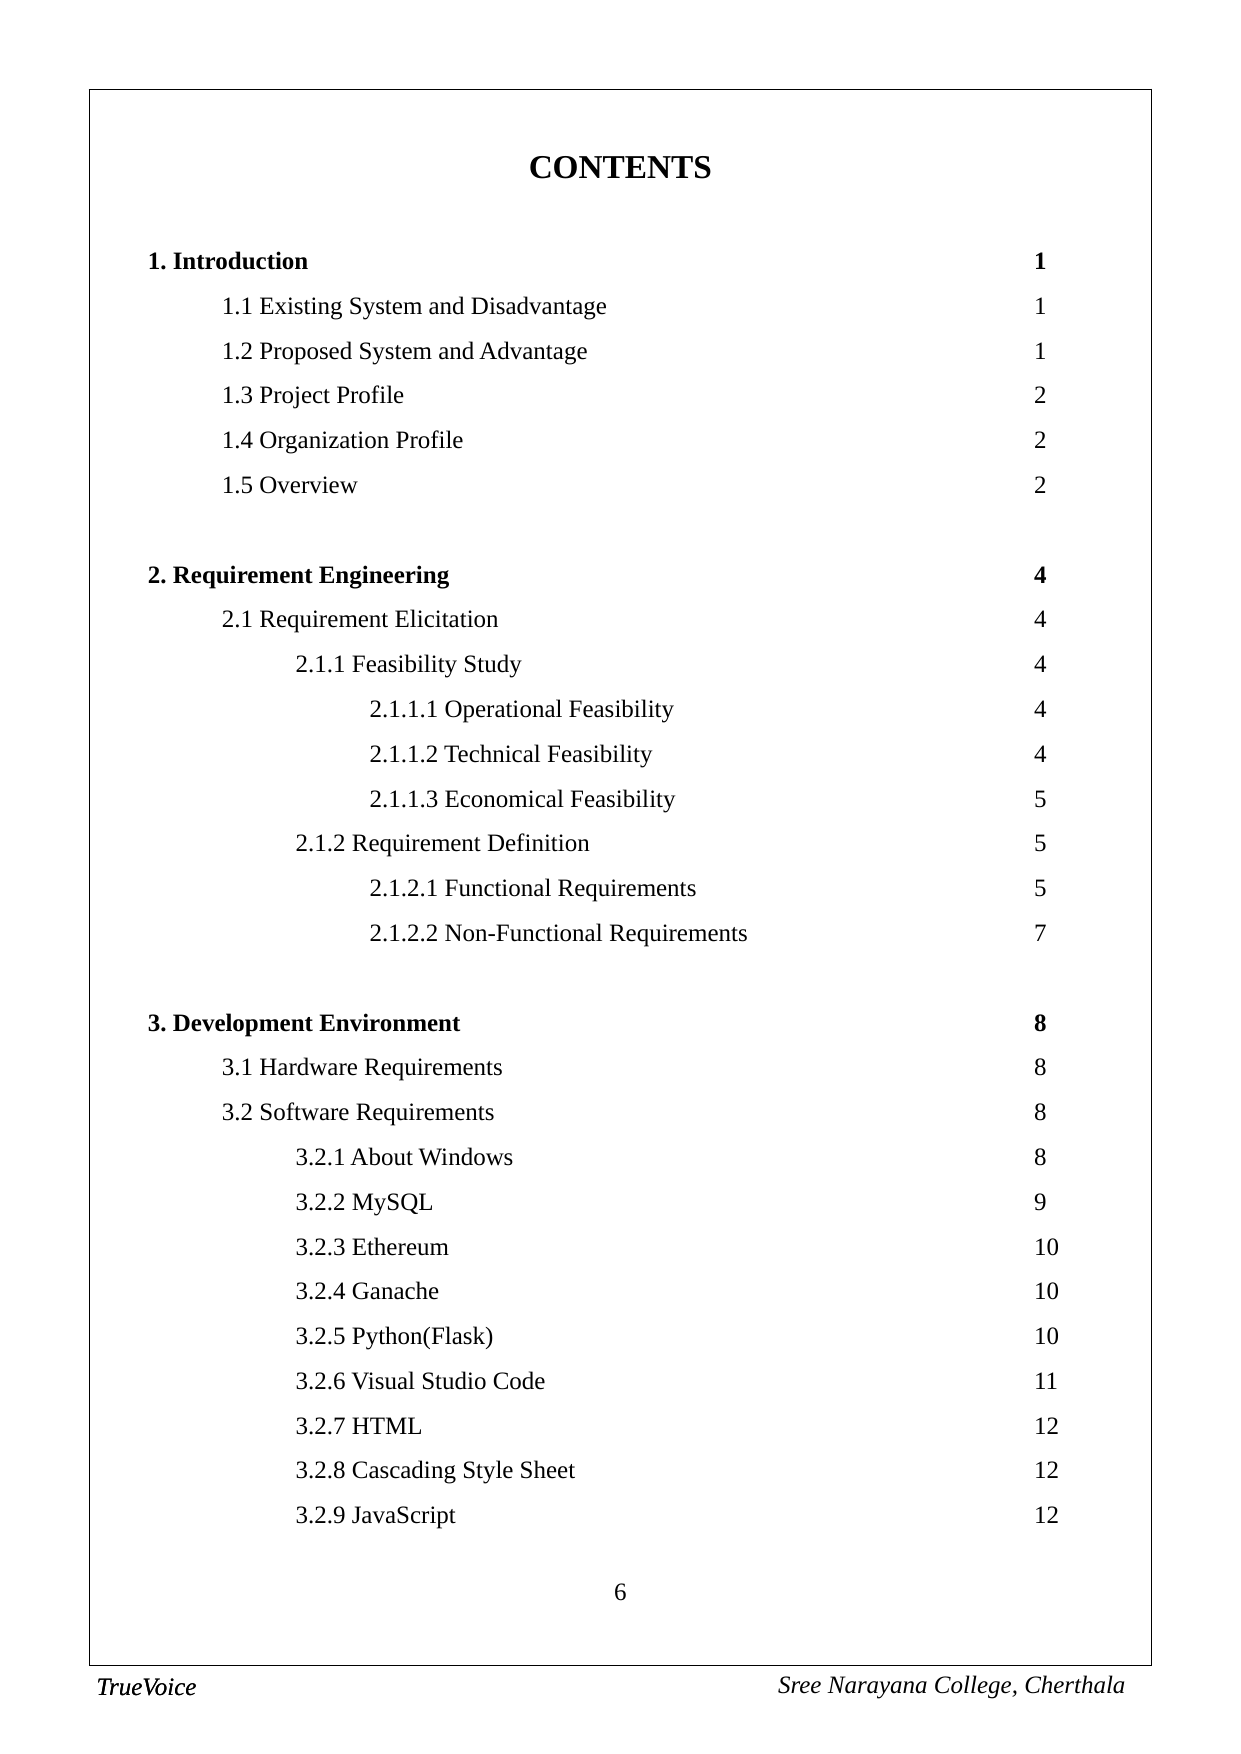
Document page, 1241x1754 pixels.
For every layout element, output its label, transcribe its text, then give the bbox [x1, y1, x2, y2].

text 3.2.4 Ganache 10 [295, 1276, 1092, 1305]
subtitle CONTENTS [148, 148, 1092, 186]
text 1.3 Project Profile 2 [222, 381, 1092, 409]
text 2. Requirement Engineering 4 [148, 560, 1092, 588]
text 3.2.6 Visual Studio Code 11 [295, 1366, 1092, 1395]
text 2.1.1 Feasibility Study 4 [222, 649, 1092, 678]
text 2.1 Requirement Elicitation 4 [222, 604, 1092, 633]
text 1.2 Proposed System and Advantage 1 [222, 336, 1092, 364]
text 3.2.5 Python(Flask) 10 [295, 1321, 1092, 1350]
text 3.2 Software Requirements 8 [222, 1097, 1092, 1126]
text 2.1.1.3 Economical Feasibility 5 [222, 784, 1092, 812]
text 2.1.1.1 Operational Feasibility 4 [222, 694, 1092, 723]
text 3.2.1 About Windows 8 [295, 1142, 1092, 1171]
text 1.1 Existing System and Disadvantage 1 [148, 291, 1092, 320]
text 3.2.9 JavaScript 12 [295, 1500, 1092, 1529]
text 1.5 Overview 2 [222, 470, 1092, 499]
text 3.2.8 Cascading Style Sheet 12 [295, 1456, 1092, 1484]
text 3. Development Environment 8 [148, 1008, 1092, 1036]
text 3.2.7 HTML 12 [295, 1411, 1092, 1439]
text 3.2.3 Ethereum 10 [295, 1232, 1092, 1260]
text 2.1.2.1 Functional Requirements 5 [222, 873, 1092, 902]
text 2.1.2.2 Non-Functional Requirements 7 [222, 918, 1092, 947]
text 2.1.1.2 Technical Feasibility 4 [222, 739, 1092, 768]
text 3.2.2 MySQL 9 [295, 1187, 1092, 1216]
text 3.1 Hardware Requirements 8 [222, 1052, 1092, 1081]
text 2.1.2 Requirement Definition 5 [222, 828, 1092, 857]
text 1. Introduction 1 [148, 246, 1092, 275]
text 1.4 Organization Profile 2 [222, 425, 1092, 454]
